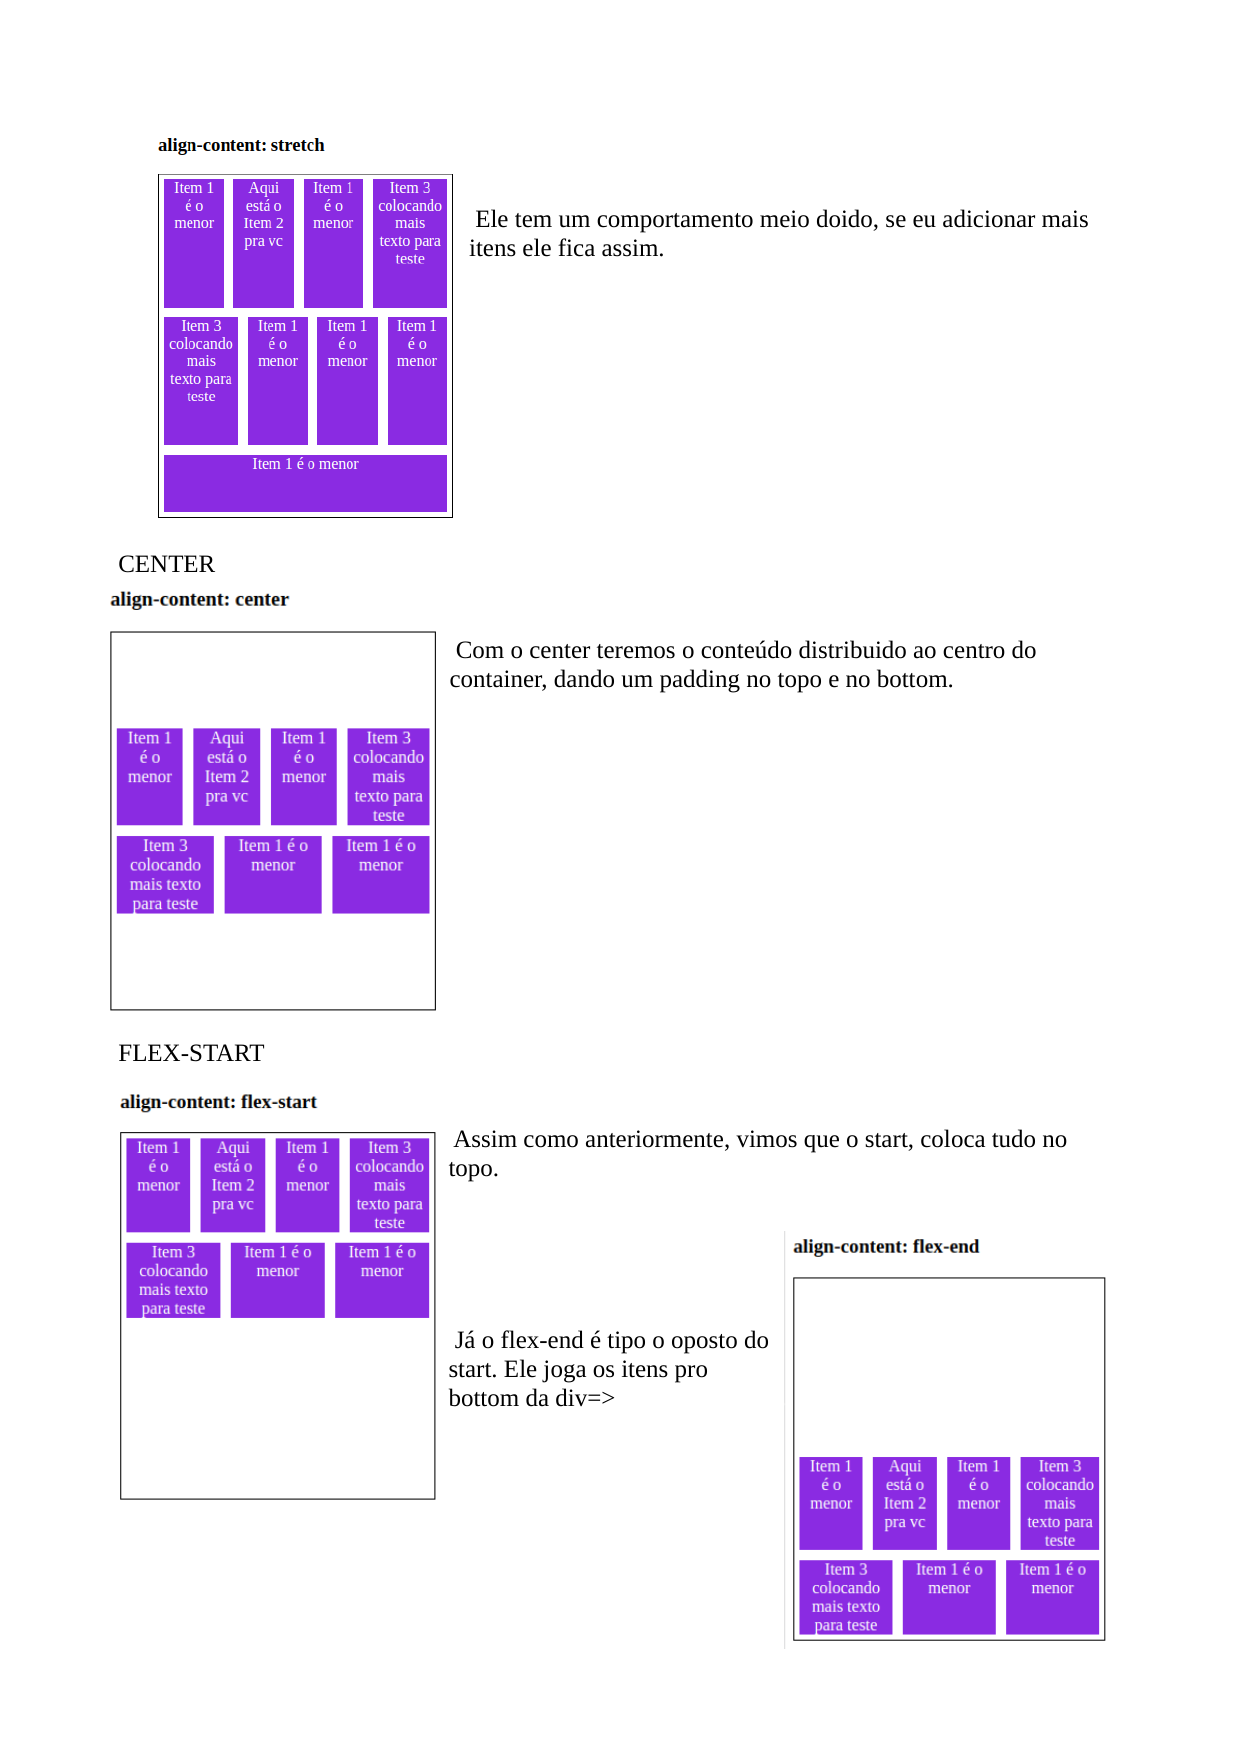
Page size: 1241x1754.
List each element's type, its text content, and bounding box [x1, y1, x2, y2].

picture [784, 1231, 1126, 1649]
picture [150, 130, 469, 531]
text CENTER [118, 549, 1122, 578]
picture [105, 582, 450, 1018]
text Ele tem um comportamento meio doido, se eu adicionar mais itens ele fica assim. [469, 204, 1122, 262]
text [118, 204, 150, 262]
text Com o center teremos o conteúdo distribuido ao centro do container, dando um padding no topo e no bottom. [450, 636, 1122, 693]
text FLEX-START [118, 1038, 1122, 1067]
picture [115, 1082, 449, 1508]
text Já o flex-end é tipo o oposto do start. Ele joga os itens pro bottom da div=> [449, 1326, 784, 1412]
text Assim como anteriormente, vimos que o start, coloca tudo no topo. [449, 1124, 1122, 1182]
